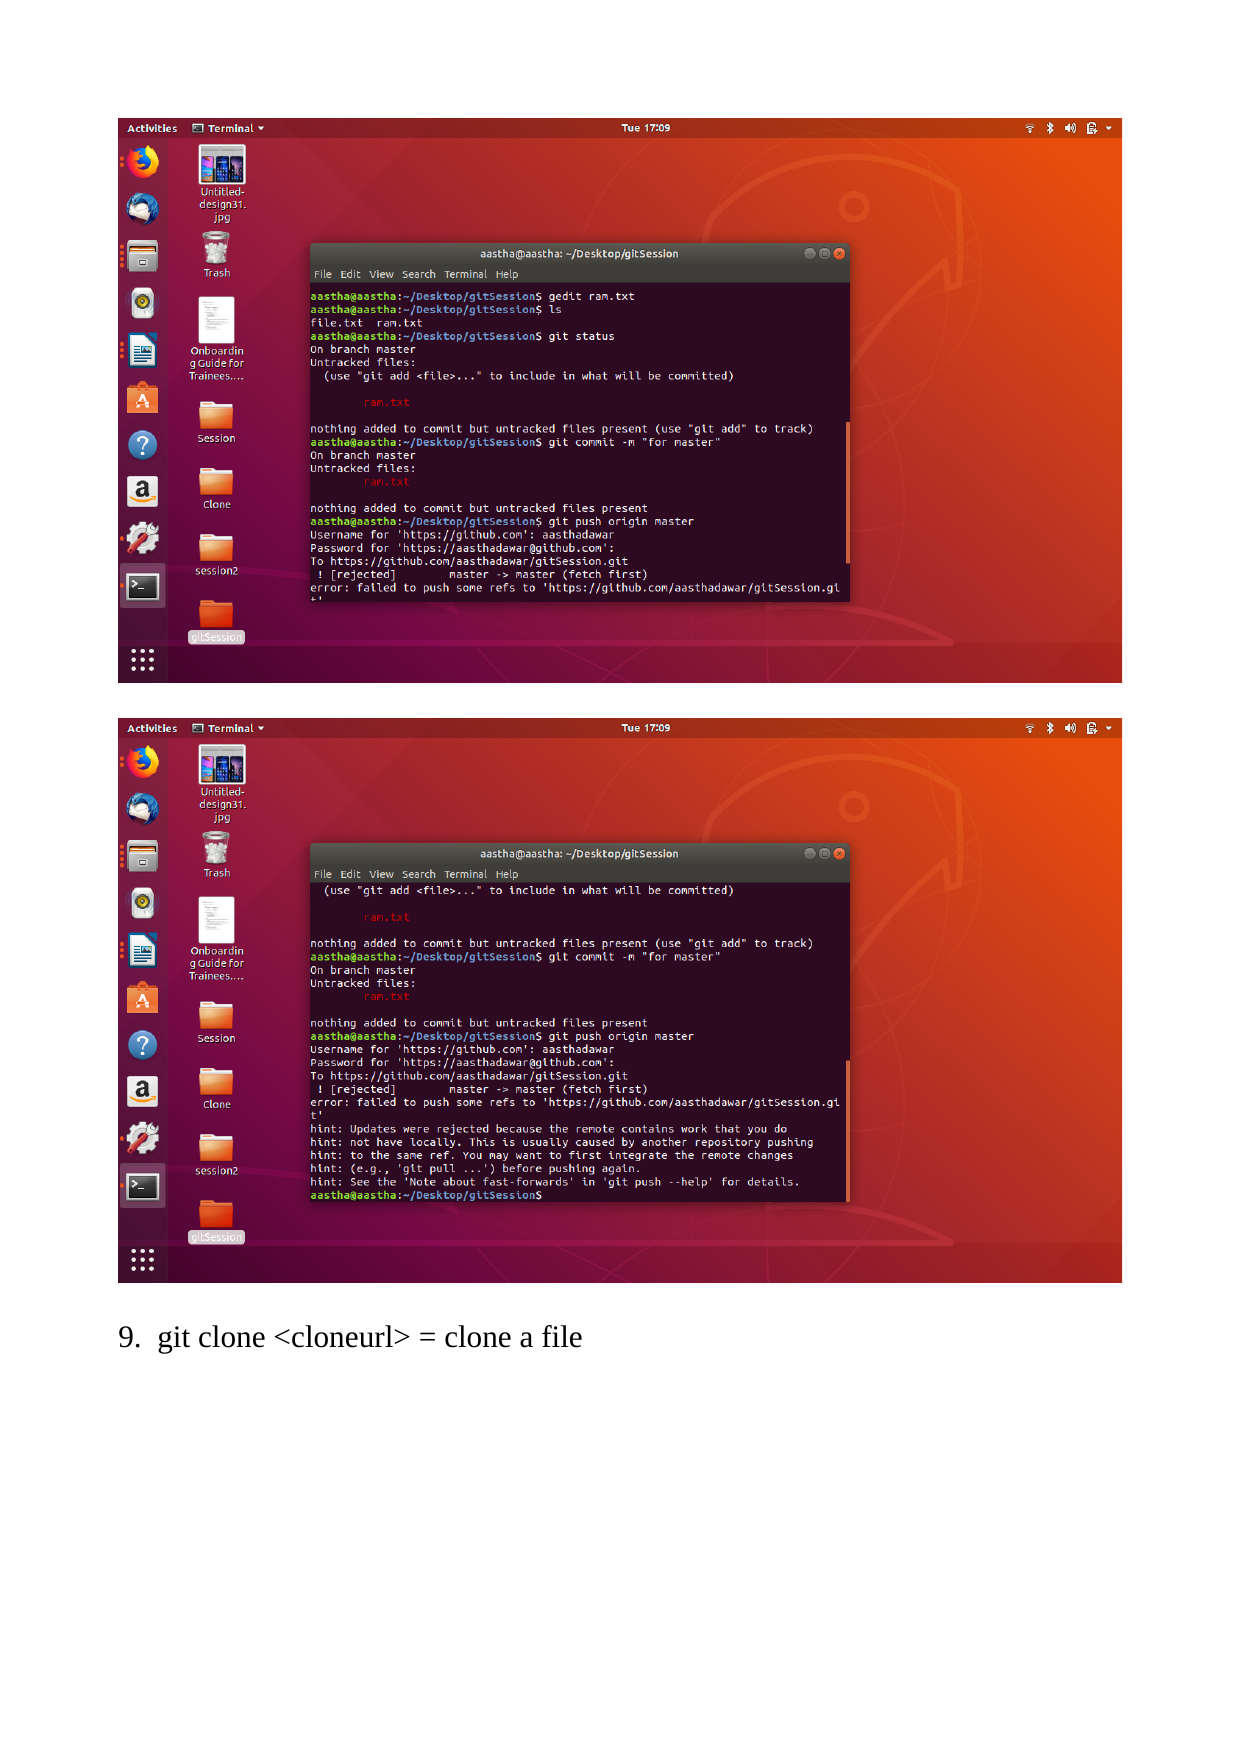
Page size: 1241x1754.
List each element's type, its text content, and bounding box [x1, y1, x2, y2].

picture [118, 718, 1123, 1283]
picture [118, 118, 1123, 683]
text 9. git clone <cloneurl> = clone a file [118, 1319, 1122, 1355]
